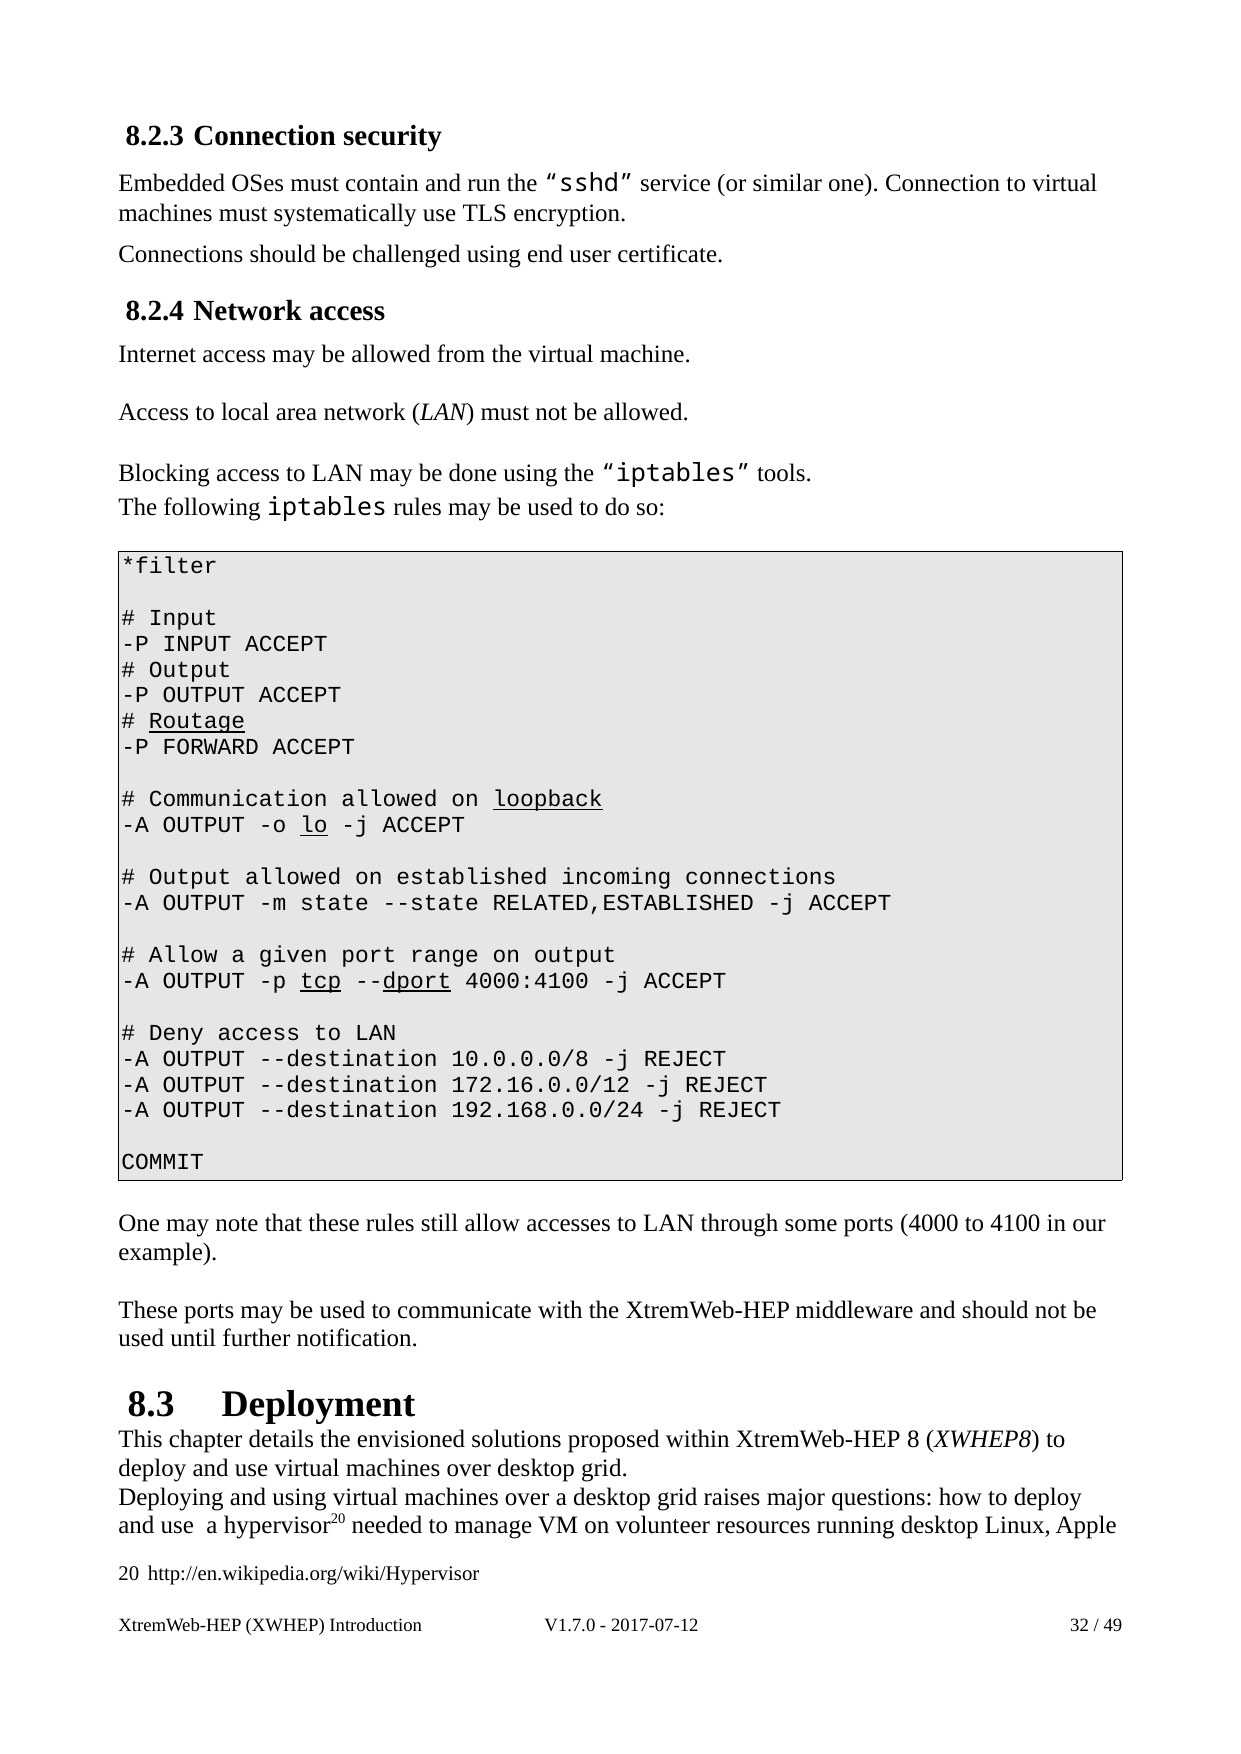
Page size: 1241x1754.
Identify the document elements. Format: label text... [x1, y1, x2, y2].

text This chapter details the envisioned solutions proposed within XtremWeb-HEP 8 (XWHEP8) to deploy and use virtual machines over desktop grid. [118, 1424, 1122, 1482]
text # Output allowed on established incoming connections [119, 862, 1122, 888]
text http://en.wikipedia.org/wiki/Hypervisor [118, 1561, 1122, 1585]
text # Input [119, 603, 1122, 629]
text # Output [119, 655, 1122, 681]
text COMMIT [119, 1148, 1122, 1180]
text -A OUTPUT -m state --state RELATED,ESTABLISHED -j ACCEPT [119, 888, 1122, 914]
subtitle Connection security [118, 118, 1122, 152]
subtitle Network access [118, 293, 1122, 327]
text -P FORWARD ACCEPT [119, 733, 1122, 759]
text Connections should be challenged using end user certificate. [118, 239, 1122, 268]
text -A OUTPUT --destination 172.16.0.0/12 -j REJECT [119, 1070, 1122, 1096]
subtitle Deployment [118, 1381, 1122, 1424]
text Embedded OSes must contain and run the “sshd” service (or similar one). Connection to virtual machines must systematically use TLS encryption. [118, 164, 1122, 227]
text -A OUTPUT -p tcp --dport 4000:4100 -j ACCEPT [119, 966, 1122, 992]
text These ports may be used to communicate with the XtremWeb-HEP middleware and should not be used until further notification. [118, 1295, 1122, 1352]
text The following iptables rules may be used to do so: [118, 488, 1122, 522]
text # Communication allowed on loopback [119, 784, 1122, 811]
text Access to local area network (LAN) must not be allowed. [118, 397, 1122, 426]
text # Routage [119, 707, 1122, 733]
text -A OUTPUT -o lo -j ACCEPT [119, 811, 1122, 836]
text Deploying and using virtual machines over a desktop grid raises major questions: how to deploy and use a hypervisor needed to manage VM on volunteer resources running desktop Linux, Apple [118, 1482, 1122, 1539]
text -A OUTPUT --destination 192.168.0.0/24 -j REJECT [119, 1096, 1122, 1122]
text Internet access may be allowed from the virtual machine. [118, 339, 1122, 368]
text # Allow a given port range on output [119, 940, 1122, 966]
text -P OUTPUT ACCEPT [119, 681, 1122, 707]
text -P INPUT ACCEPT [119, 629, 1122, 655]
text # Deny access to LAN [119, 1018, 1122, 1044]
text One may note that these rules still allow accesses to LAN through some ports (4000 to 4100 in our example). [118, 1208, 1122, 1266]
text -A OUTPUT --destination 10.0.0.0/8 -j REJECT [119, 1044, 1122, 1070]
text Blocking access to LAN may be done using the “iptables” tools. [118, 454, 1122, 488]
text *filter [119, 552, 1122, 577]
